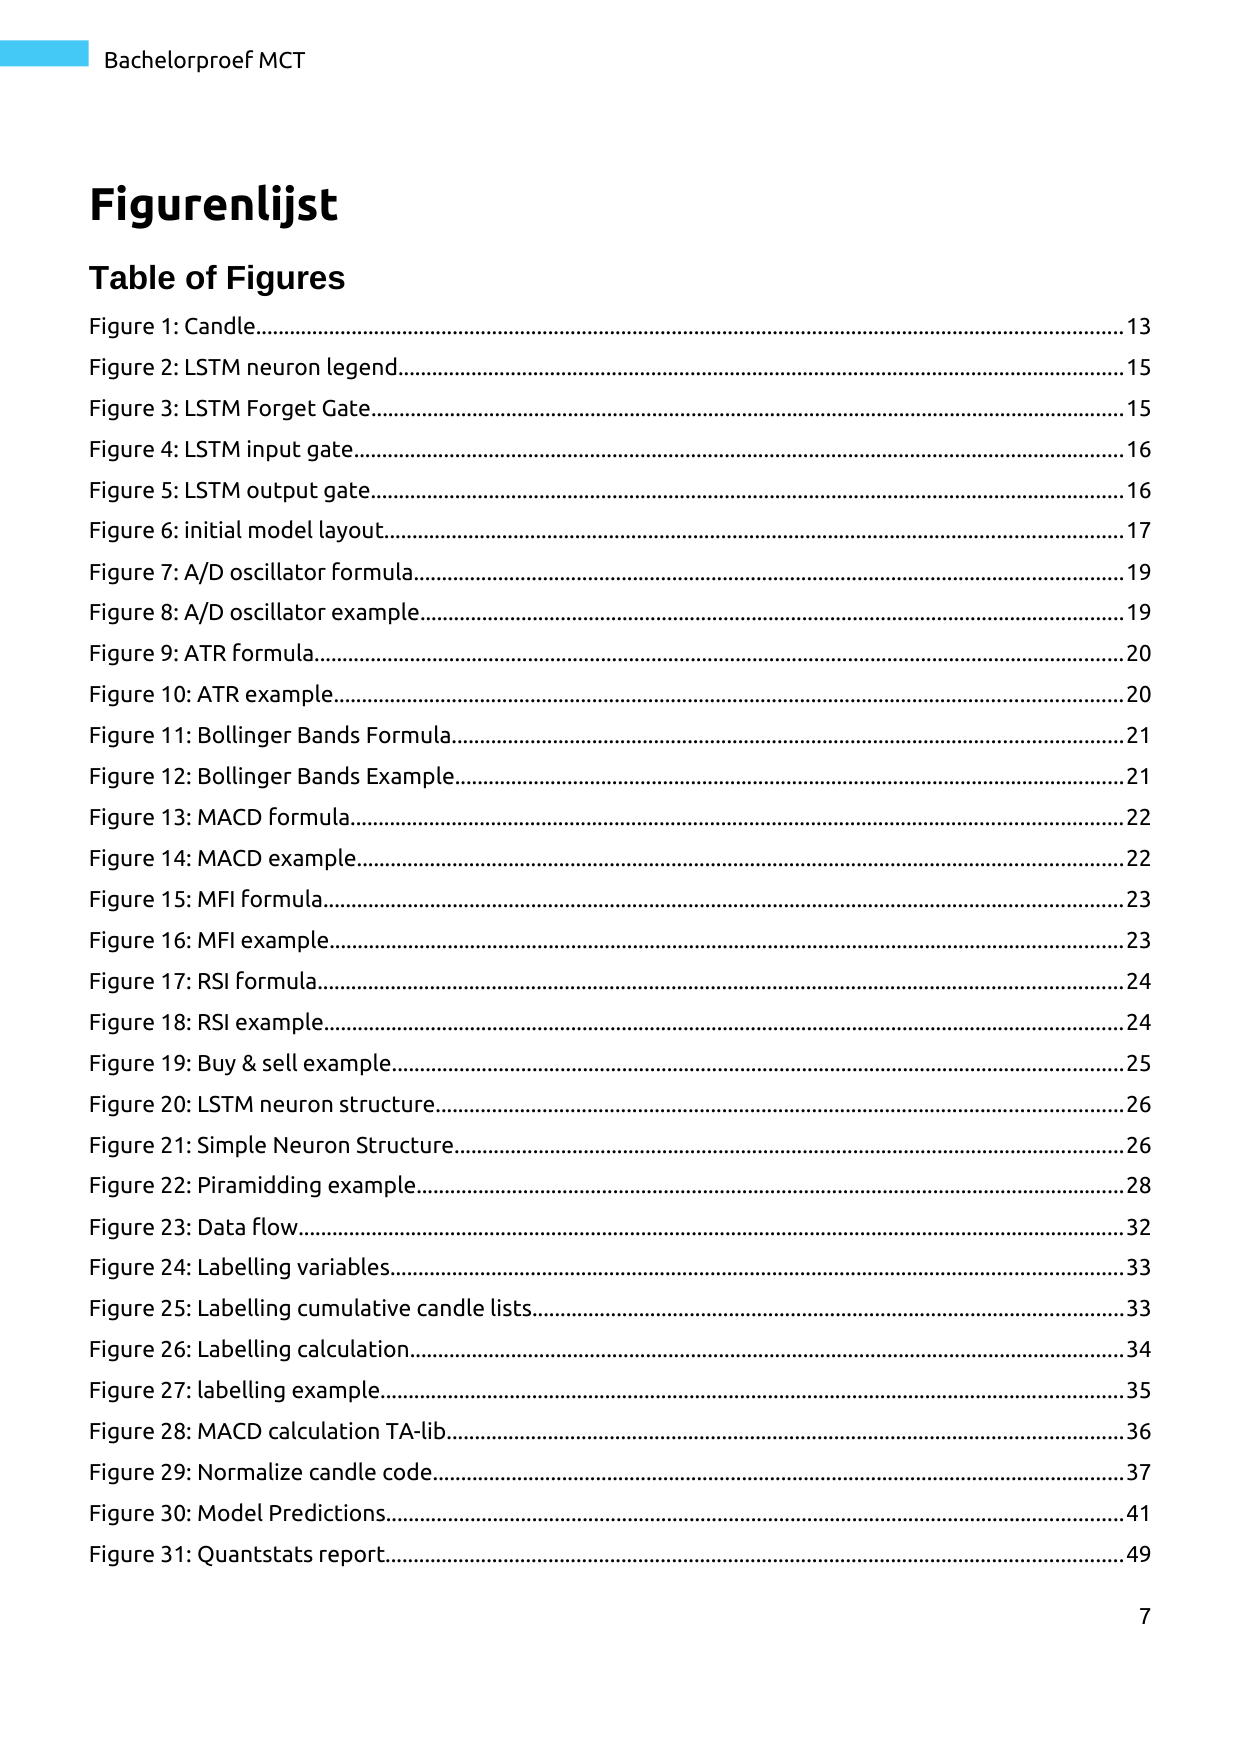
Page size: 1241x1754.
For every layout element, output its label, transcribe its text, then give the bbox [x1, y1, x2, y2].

text Figure 14: MACD example 22 [89, 844, 1152, 871]
text Figure 27: labelling example 35 [89, 1377, 1152, 1403]
text Figure 3: LSTM Forget Gate 15 [89, 394, 1152, 421]
text Figure 1: Candle 13 [89, 312, 1152, 339]
text Figure 9: ATR formula 20 [89, 640, 1152, 666]
text Figure 2: LSTM neuron legend 15 [89, 353, 1152, 379]
text Figure 18: RSI example 24 [89, 1008, 1152, 1034]
text Figure 11: Bollinger Bands Formula 21 [89, 722, 1152, 748]
text Figure 19: Buy & sell example 25 [89, 1049, 1152, 1076]
text Figure 29: Normalize candle code 37 [89, 1458, 1152, 1485]
text Figure 16: MFI example 23 [89, 926, 1152, 953]
subtitle Table of Figures [89, 258, 1152, 297]
text Figure 21: Simple Neuron Structure 26 [89, 1131, 1152, 1157]
text Figure 17: RSI formula 24 [89, 967, 1152, 994]
text Figure 10: ATR example 20 [89, 681, 1152, 707]
text Figure 4: LSTM input gate 16 [89, 435, 1152, 461]
text Figure 8: A/D oscillator example 19 [89, 599, 1152, 625]
text Figure 31: Quantstats report 49 [89, 1540, 1152, 1567]
text Figure 13: MACD formula 22 [89, 803, 1152, 830]
text Figure 28: MACD calculation TA-lib 36 [89, 1418, 1152, 1444]
text Figure 23: Data flow 32 [89, 1213, 1152, 1239]
subtitle Figurenlijst [89, 177, 1152, 229]
text Figure 12: Bollinger Bands Example 21 [89, 763, 1152, 789]
text Figure 6: initial model layout 17 [89, 517, 1152, 543]
text Figure 22: Piramidding example 28 [89, 1172, 1152, 1198]
text Figure 20: LSTM neuron structure 26 [89, 1090, 1152, 1116]
text Figure 5: LSTM output gate 16 [89, 476, 1152, 502]
text Figure 15: MFI formula 23 [89, 885, 1152, 912]
text Figure 25: Labelling cumulative candle lists 33 [89, 1295, 1152, 1321]
text Figure 7: A/D oscillator formula 19 [89, 558, 1152, 584]
text Figure 24: Labelling variables 33 [89, 1254, 1152, 1280]
text Figure 26: Labelling calculation 34 [89, 1336, 1152, 1362]
text Figure 30: Model Predictions 41 [89, 1499, 1152, 1526]
